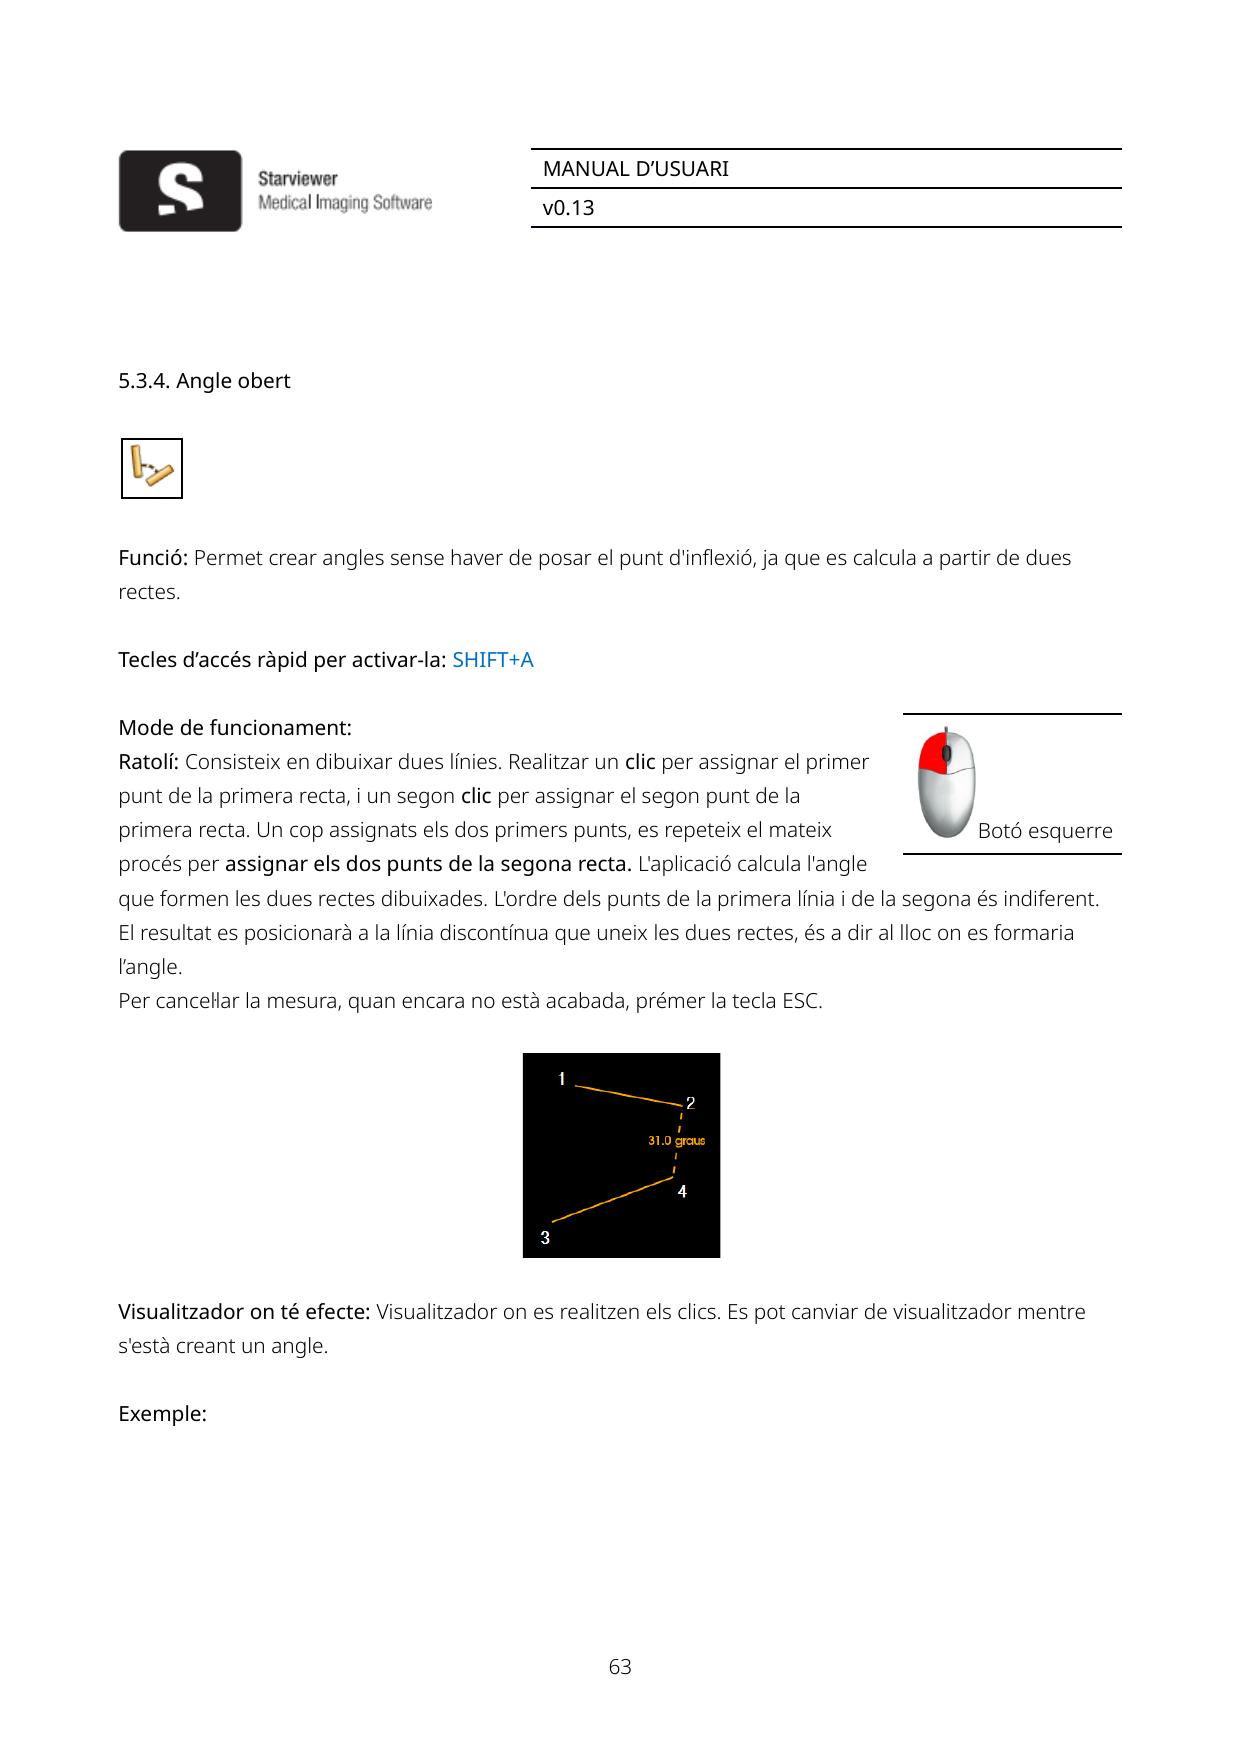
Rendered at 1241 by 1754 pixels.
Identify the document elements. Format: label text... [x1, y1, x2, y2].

text Exemple: [118, 1399, 1122, 1428]
subtitle Angle obert [118, 366, 1122, 395]
text Per cancel·lar la mesura, quan encara no està acabada, prémer la tecla ESC. [118, 986, 1122, 1014]
text Funció: Permet crear angles sense haver de posar el punt d'inflexió, ja que es calcula a partir de dues rectes. [118, 543, 1122, 606]
text Visualitzador on té efecte: Visualitzador on es realitzen els clics. Es pot canviar de visualitzador mentre s'està creant un angle. [118, 1297, 1122, 1359]
text Botó esquerre [912, 724, 1113, 844]
text Mode de funcionament: [118, 713, 1122, 853]
text Tecles d’accés ràpid per activar-la: SHIFT+A [118, 645, 1122, 674]
picture [522, 1053, 721, 1258]
picture [915, 724, 978, 839]
picture [130, 444, 175, 488]
text Ratolí: Consisteix en dibuixar dues línies. Realitzar un clic per assignar el primer punt de la primera recta, i un segon clic per assignar el segon punt de la primera recta. Un cop assignats els dos primers punts, es repeteix el mateix procés per assignar els dos punts de la segona recta. L'aplicació calcula l'angle que formen les dues rectes dibuixades. L'ordre dels punts de la primera línia i de la segona és indiferent. El resultat es posicionarà a la línia discontínua que uneix les dues rectes, és a dir al lloc on es formaria l’angle. [118, 747, 1122, 980]
